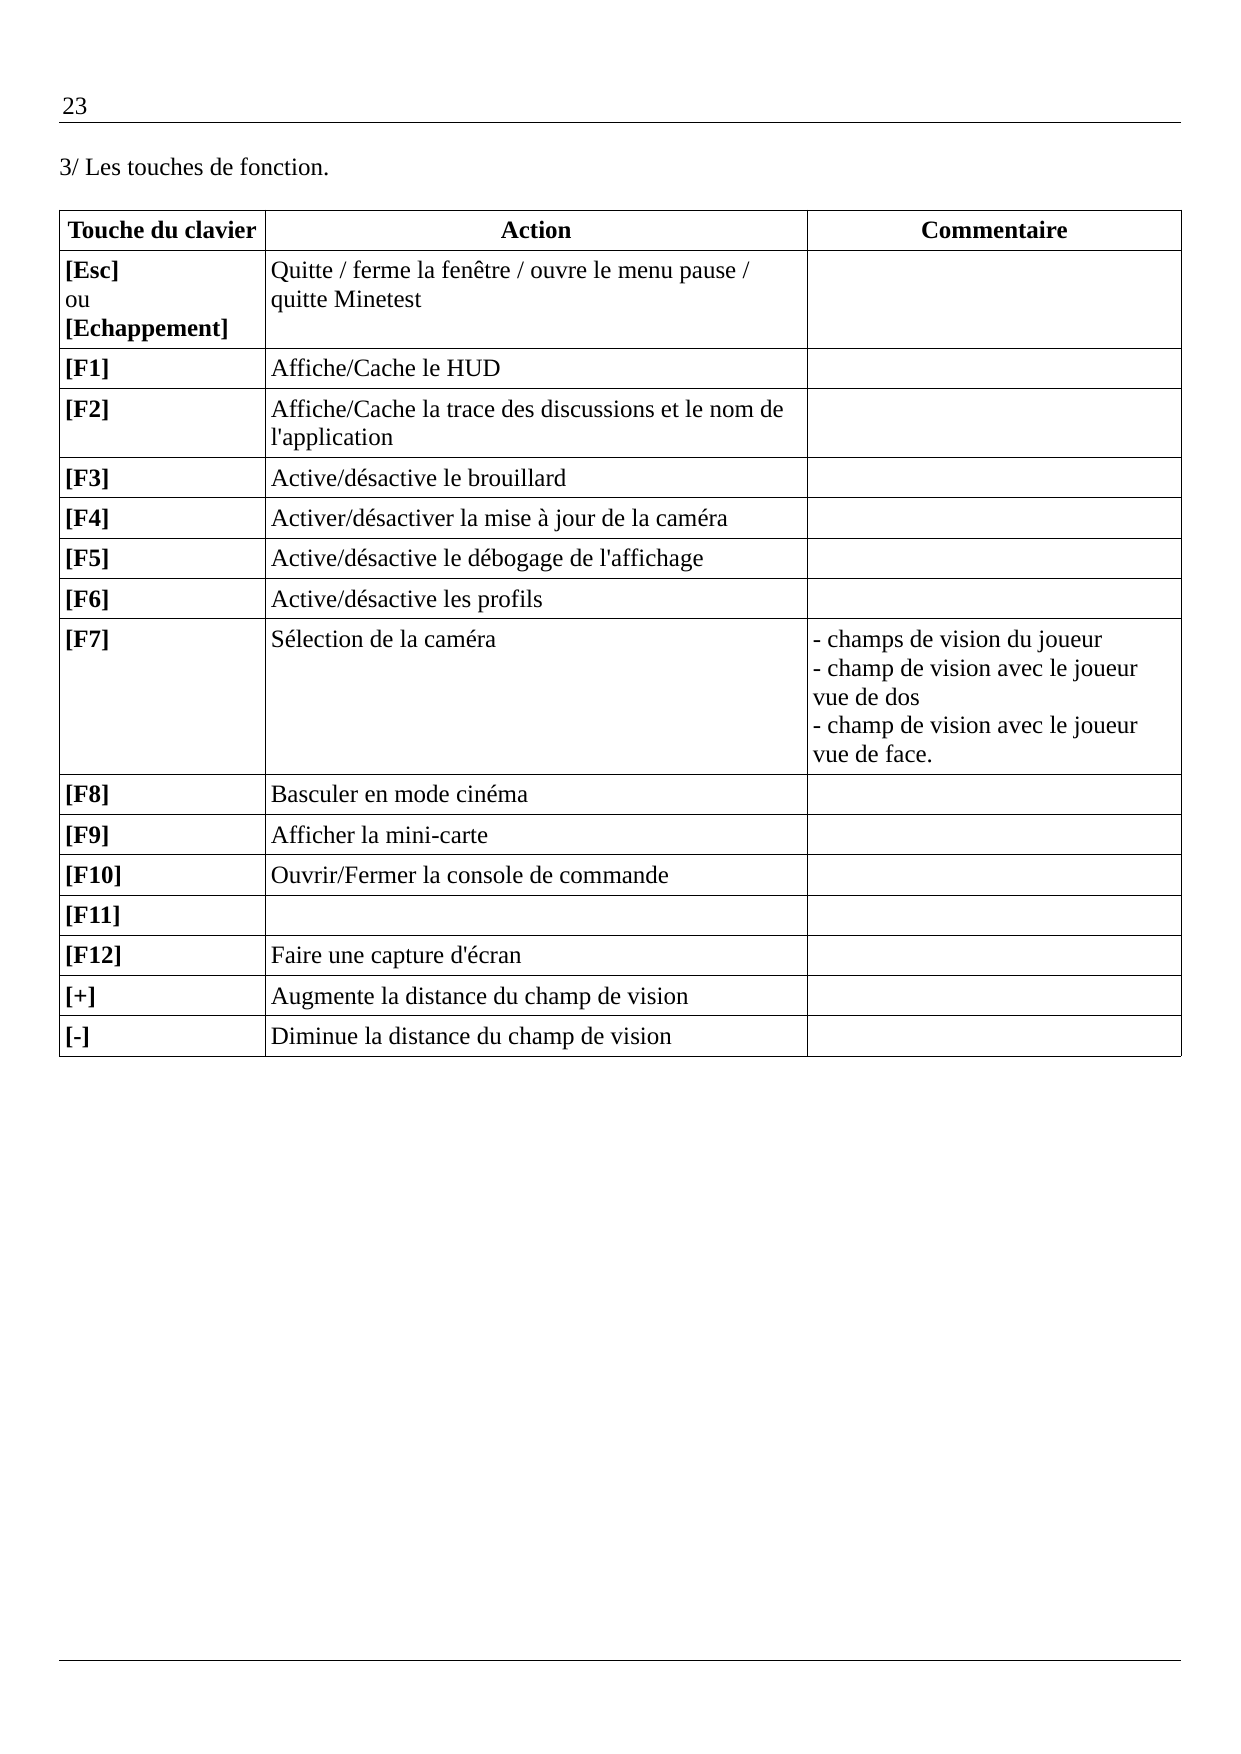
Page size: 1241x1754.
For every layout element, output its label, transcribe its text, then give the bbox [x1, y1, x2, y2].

table_cell - champs de vision du joueur - champ de vision avec le joueur vue de dos - champ de vision avec le joueur vue de face. [808, 619, 1181, 773]
table_cell [F3] [60, 458, 265, 497]
text 3/ Les touches de fonction. [59, 152, 1181, 181]
table_cell [808, 458, 1181, 497]
table_cell [808, 936, 1181, 975]
table_cell [F7] [60, 619, 265, 773]
table_cell [F9] [60, 815, 265, 854]
table_cell [808, 855, 1181, 894]
table_header Touche du clavier [60, 211, 265, 250]
table_cell Active/désactive les profils [266, 579, 807, 618]
table_cell [F8] [60, 775, 265, 814]
table_cell Diminue la distance du champ de vision [266, 1016, 807, 1056]
table_cell Ouvrir/Fermer la console de commande [266, 855, 807, 894]
table_cell [808, 349, 1181, 388]
table_cell Active/désactive le débogage de l'affichage [266, 539, 807, 578]
table_cell [F6] [60, 579, 265, 618]
table_cell [F5] [60, 539, 265, 578]
table_cell [+] [60, 976, 265, 1015]
table_cell Activer/désactiver la mise à jour de la caméra [266, 498, 807, 538]
table_cell [808, 976, 1181, 1015]
table_header Action [266, 211, 807, 250]
table_cell [808, 775, 1181, 814]
table_cell [Esc] ou [Echappement] [60, 251, 265, 348]
table_cell [F12] [60, 936, 265, 975]
table_cell Active/désactive le brouillard [266, 458, 807, 497]
table_cell Sélection de la caméra [266, 619, 807, 773]
table_cell [-] [60, 1016, 265, 1056]
table_cell [F11] [60, 896, 265, 935]
table_cell Basculer en mode cinéma [266, 775, 807, 814]
table_cell [F1] [60, 349, 265, 388]
table_cell Affiche/Cache la trace des discussions et le nom de l'application [266, 389, 807, 457]
table_cell Quitte / ferme la fenêtre / ouvre le menu pause / quitte Minetest [266, 251, 807, 348]
table_header Commentaire [808, 211, 1181, 250]
table_cell [808, 579, 1181, 618]
table_cell [808, 389, 1181, 457]
table_cell [808, 498, 1181, 538]
table_cell Faire une capture d'écran [266, 936, 807, 975]
table_cell Augmente la distance du champ de vision [266, 976, 807, 1015]
table_cell [808, 815, 1181, 854]
table_cell [808, 896, 1181, 935]
table_cell [F2] [60, 389, 265, 457]
table_cell [F10] [60, 855, 265, 894]
table_cell [808, 539, 1181, 578]
table_cell Afficher la mini-carte [266, 815, 807, 854]
table_cell [266, 896, 807, 935]
table_cell [808, 251, 1181, 348]
table_cell Affiche/Cache le HUD [266, 349, 807, 388]
table_cell [F4] [60, 498, 265, 538]
table_cell [808, 1016, 1181, 1056]
